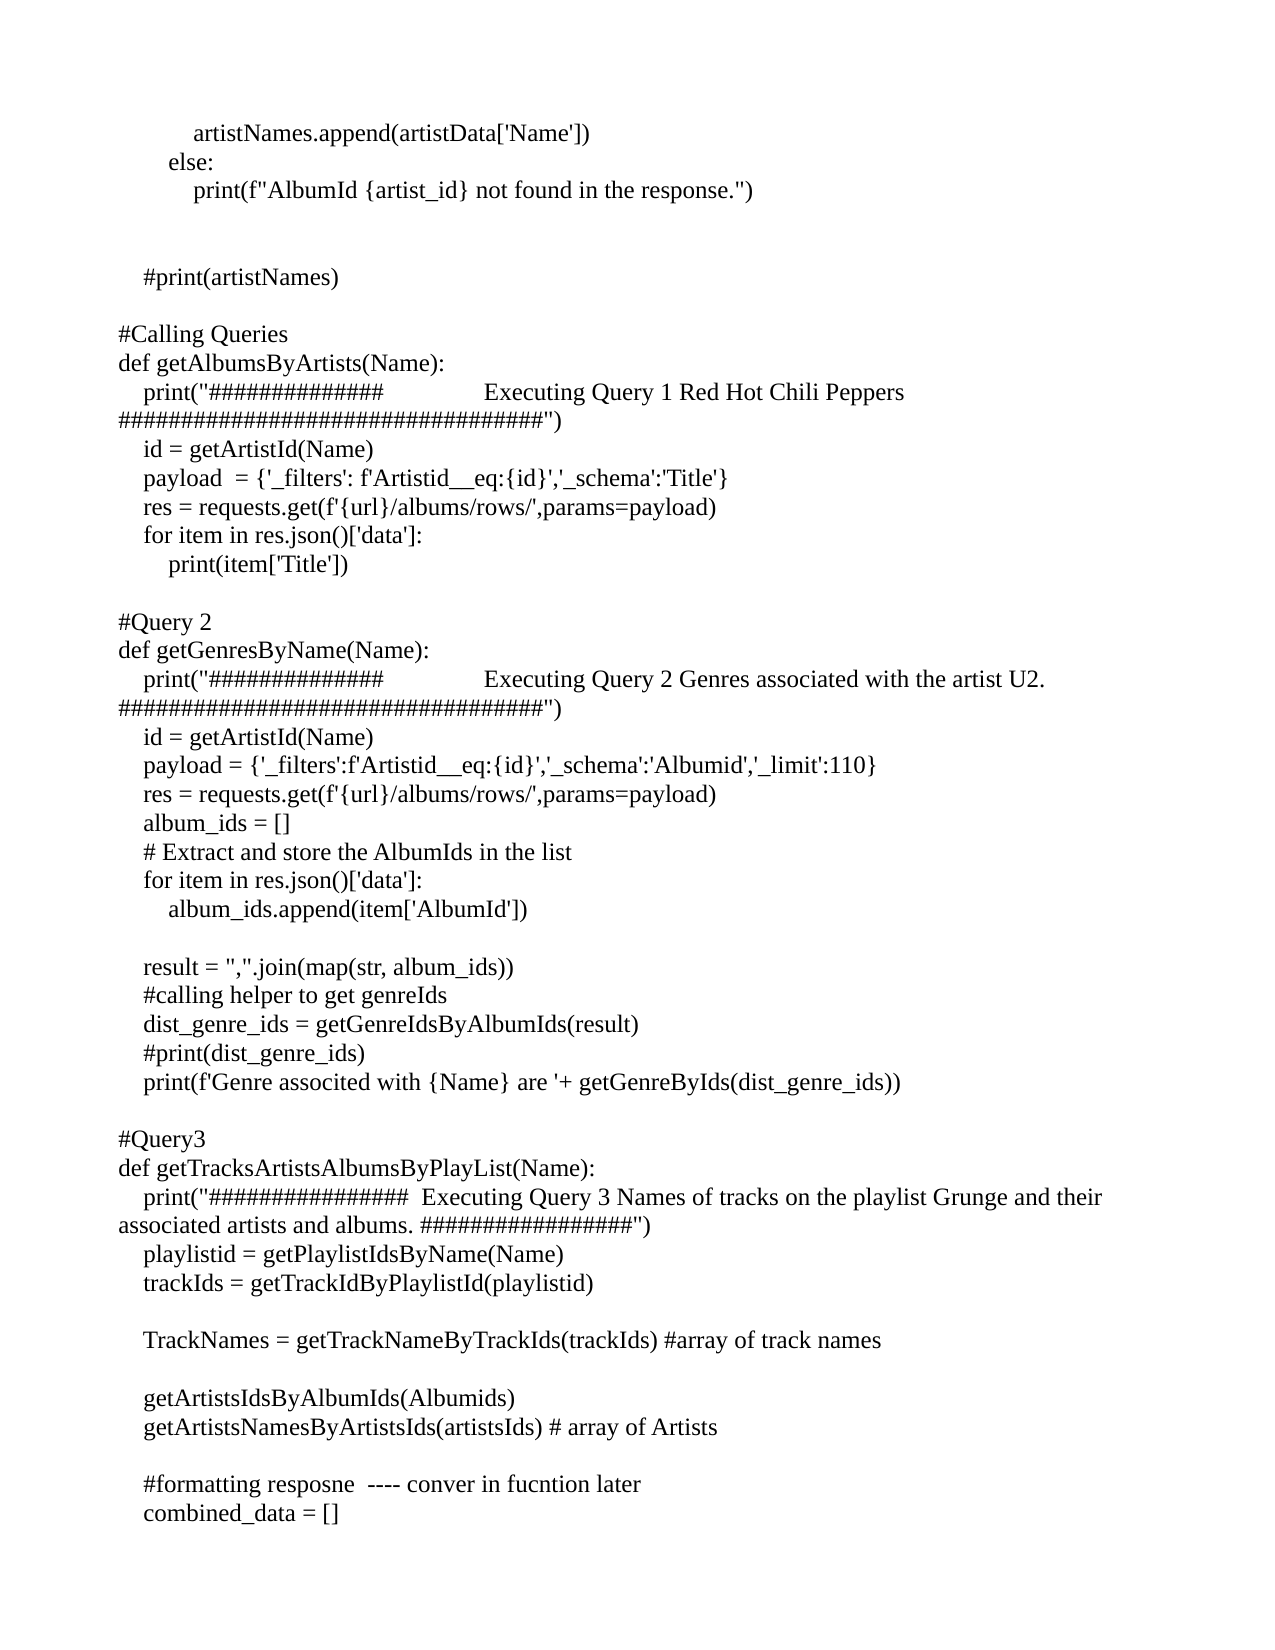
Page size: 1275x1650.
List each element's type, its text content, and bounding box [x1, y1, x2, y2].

text print(f"AlbumId {artist_id} not found in the response.") [118, 176, 1157, 204]
text trackIds = getTrackIdByPlaylistId(playlistid) [118, 1268, 1157, 1297]
text for item in res.json()['data']: [118, 866, 1157, 894]
text #Calling Queries [118, 319, 1157, 348]
text TrackNames = getTrackNameByTrackIds(trackIds) #array of track names [118, 1326, 1157, 1354]
text print("################ Executing Query 3 Names of tracks on the playlist Grunge and their associated artists and albums. #################") [118, 1182, 1157, 1239]
text #Query3 [118, 1124, 1157, 1153]
text res = requests.get(f'{url}/albums/rows/',params=payload) [118, 779, 1157, 808]
text artistNames.append(artistData['Name']) [118, 118, 1157, 147]
text album_ids = [] [118, 808, 1157, 837]
text for item in res.json()['data']: [118, 521, 1157, 549]
text def getGenresByName(Name): [118, 636, 1157, 664]
text getArtistsIdsByAlbumIds(Albumids) [118, 1383, 1157, 1412]
text # Extract and store the AlbumIds in the list [118, 837, 1157, 866]
text payload = {'_filters': f'Artistid__eq:{id}','_schema':'Title'} [118, 463, 1157, 492]
text id = getArtistId(Name) [118, 434, 1157, 463]
text getArtistsNamesByArtistsIds(artistsIds) # array of Artists [118, 1412, 1157, 1441]
text else: [118, 147, 1157, 176]
text print("############## Executing Query 2 Genres associated with the artist U2. ##################################") [118, 664, 1157, 722]
text result = ",".join(map(str, album_ids)) [118, 952, 1157, 981]
text def getTracksArtistsAlbumsByPlayList(Name): [118, 1153, 1157, 1182]
text #Query 2 [118, 607, 1157, 636]
text id = getArtistId(Name) [118, 722, 1157, 751]
text print(item['Title']) [118, 549, 1157, 578]
text combined_data = [] [118, 1498, 1157, 1527]
text payload = {'_filters':f'Artistid__eq:{id}','_schema':'Albumid','_limit':110} [118, 751, 1157, 779]
text print("############## Executing Query 1 Red Hot Chili Peppers ##################################") [118, 377, 1157, 434]
text album_ids.append(item['AlbumId']) [118, 894, 1157, 923]
text #calling helper to get genreIds [118, 981, 1157, 1009]
text res = requests.get(f'{url}/albums/rows/',params=payload) [118, 492, 1157, 521]
text dist_genre_ids = getGenreIdsByAlbumIds(result) [118, 1009, 1157, 1038]
text def getAlbumsByArtists(Name): [118, 348, 1157, 377]
text #formatting resposne ---- conver in fucntion later [118, 1469, 1157, 1498]
text playlistid = getPlaylistIdsByName(Name) [118, 1239, 1157, 1268]
text #print(dist_genre_ids) [118, 1038, 1157, 1067]
text #print(artistNames) [118, 262, 1157, 291]
text print(f'Genre associted with {Name} are '+ getGenreByIds(dist_genre_ids)) [118, 1067, 1157, 1096]
